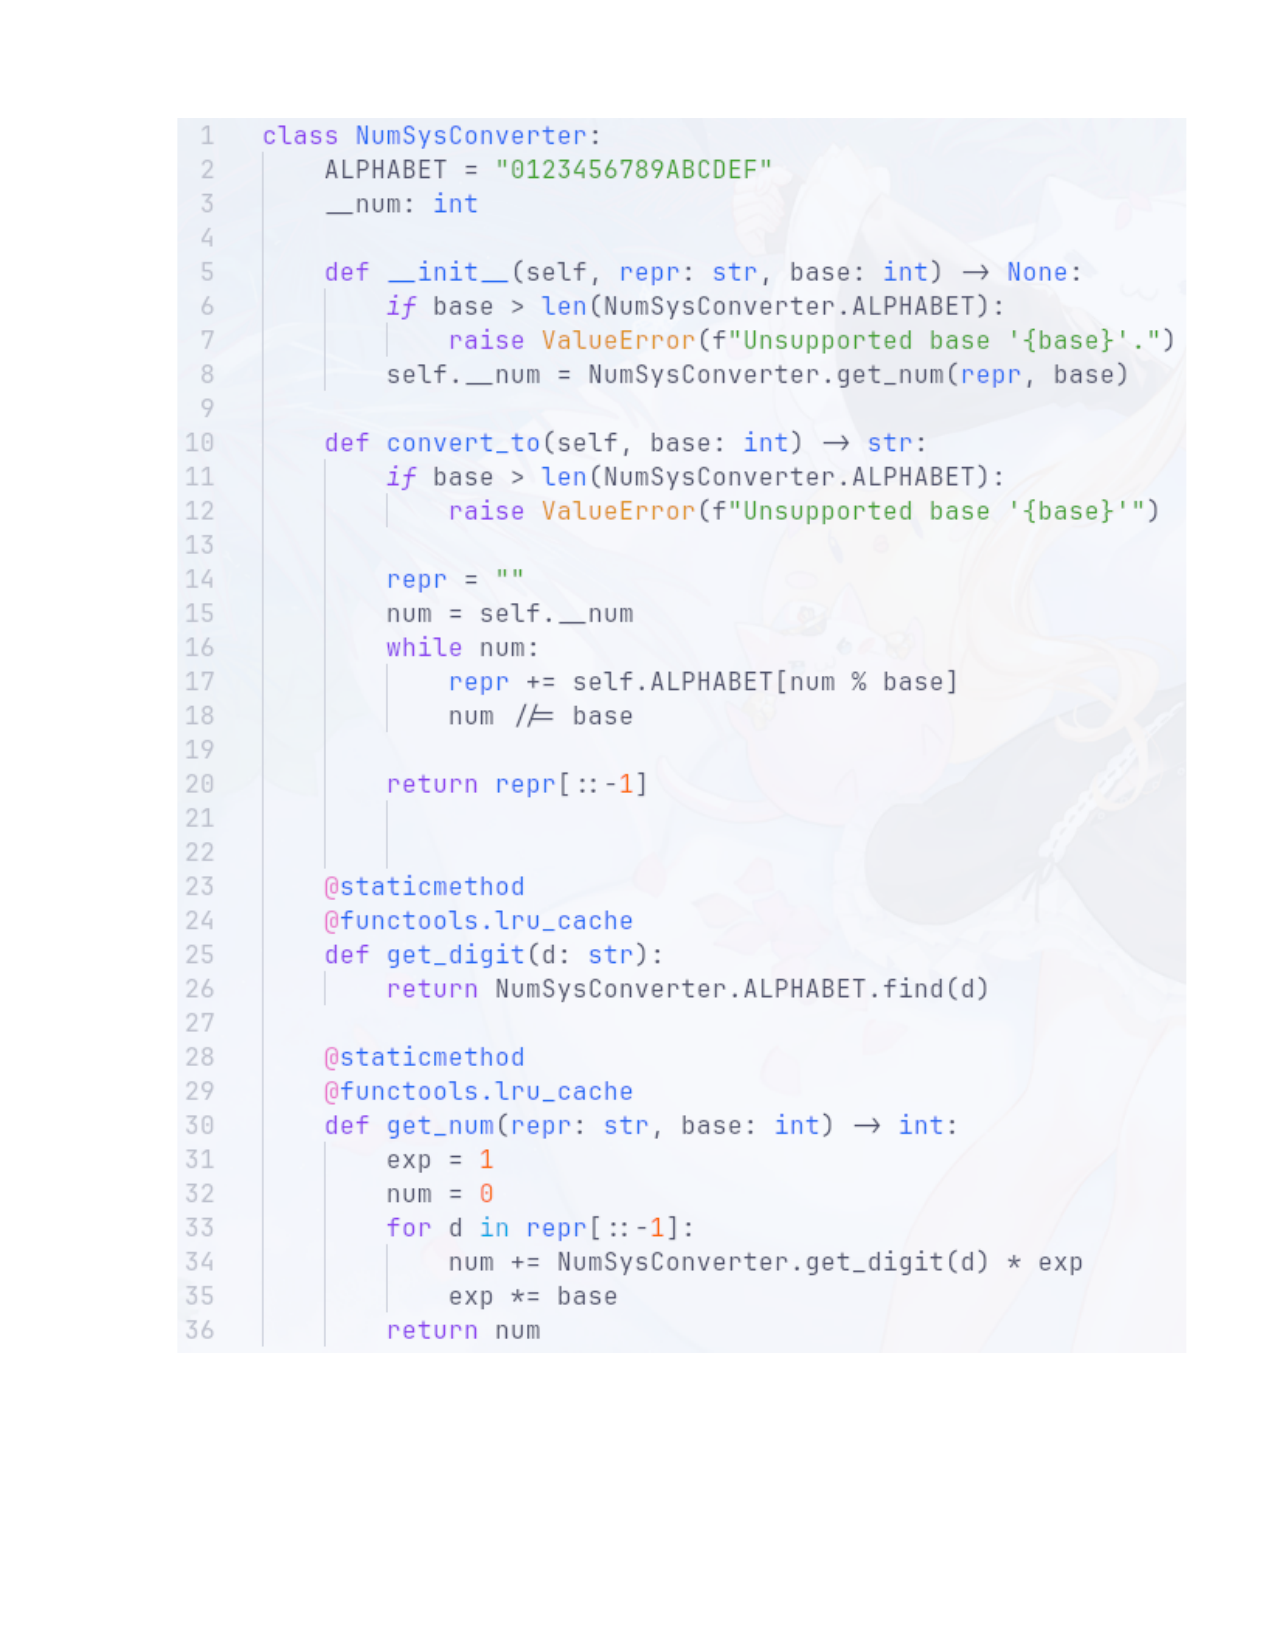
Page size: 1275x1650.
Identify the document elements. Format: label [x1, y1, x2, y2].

picture [177, 118, 1187, 1353]
